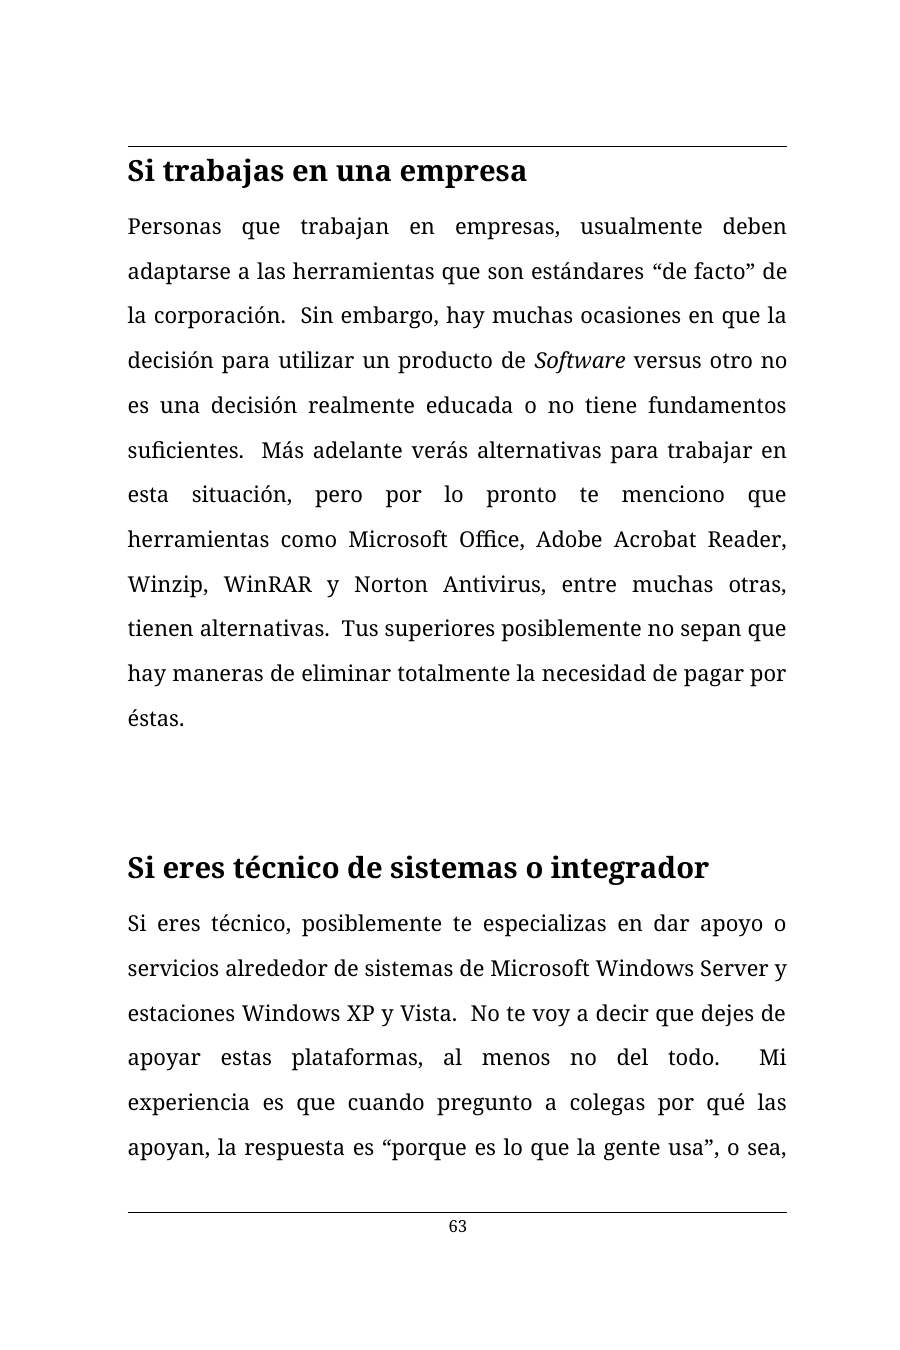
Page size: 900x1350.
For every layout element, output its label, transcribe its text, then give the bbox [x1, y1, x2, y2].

subtitle Si trabajas en una empresa [127, 150, 787, 190]
text Si eres técnico, posiblemente te especializas en dar apoyo o servicios alrededor de sistemas de Microsoft Windows Server y estaciones Windows XP y Vista. No te voy a decir que dejes de apoyar estas plataformas, al menos no del todo. Mi experiencia es que cuando pregunto a colegas por qué las apoyan, la respuesta es “porque es lo que la gente usa”, o sea, [127, 908, 787, 1161]
subtitle Si eres técnico de sistemas o integrador [127, 847, 787, 887]
text Personas que trabajan en empresas, usualmente deben adaptarse a las herramientas que son estándares “de facto” de la corporación. Sin embargo, hay muchas ocasiones en que la decisión para utilizar un producto de Software versus otro no es una decisión realmente educada o no tiene fundamentos suficientes. Más adelante verás alternativas para trabajar en esta situación, pero por lo pronto te menciono que herramientas como Microsoft Office, Adobe Acrobat Reader, Winzip, WinRAR y Norton Antivirus, entre muchas otras, tienen alternativas. Tus superiores posiblemente no sepan que hay maneras de eliminar totalmente la necesidad de pagar por éstas. [127, 211, 787, 732]
